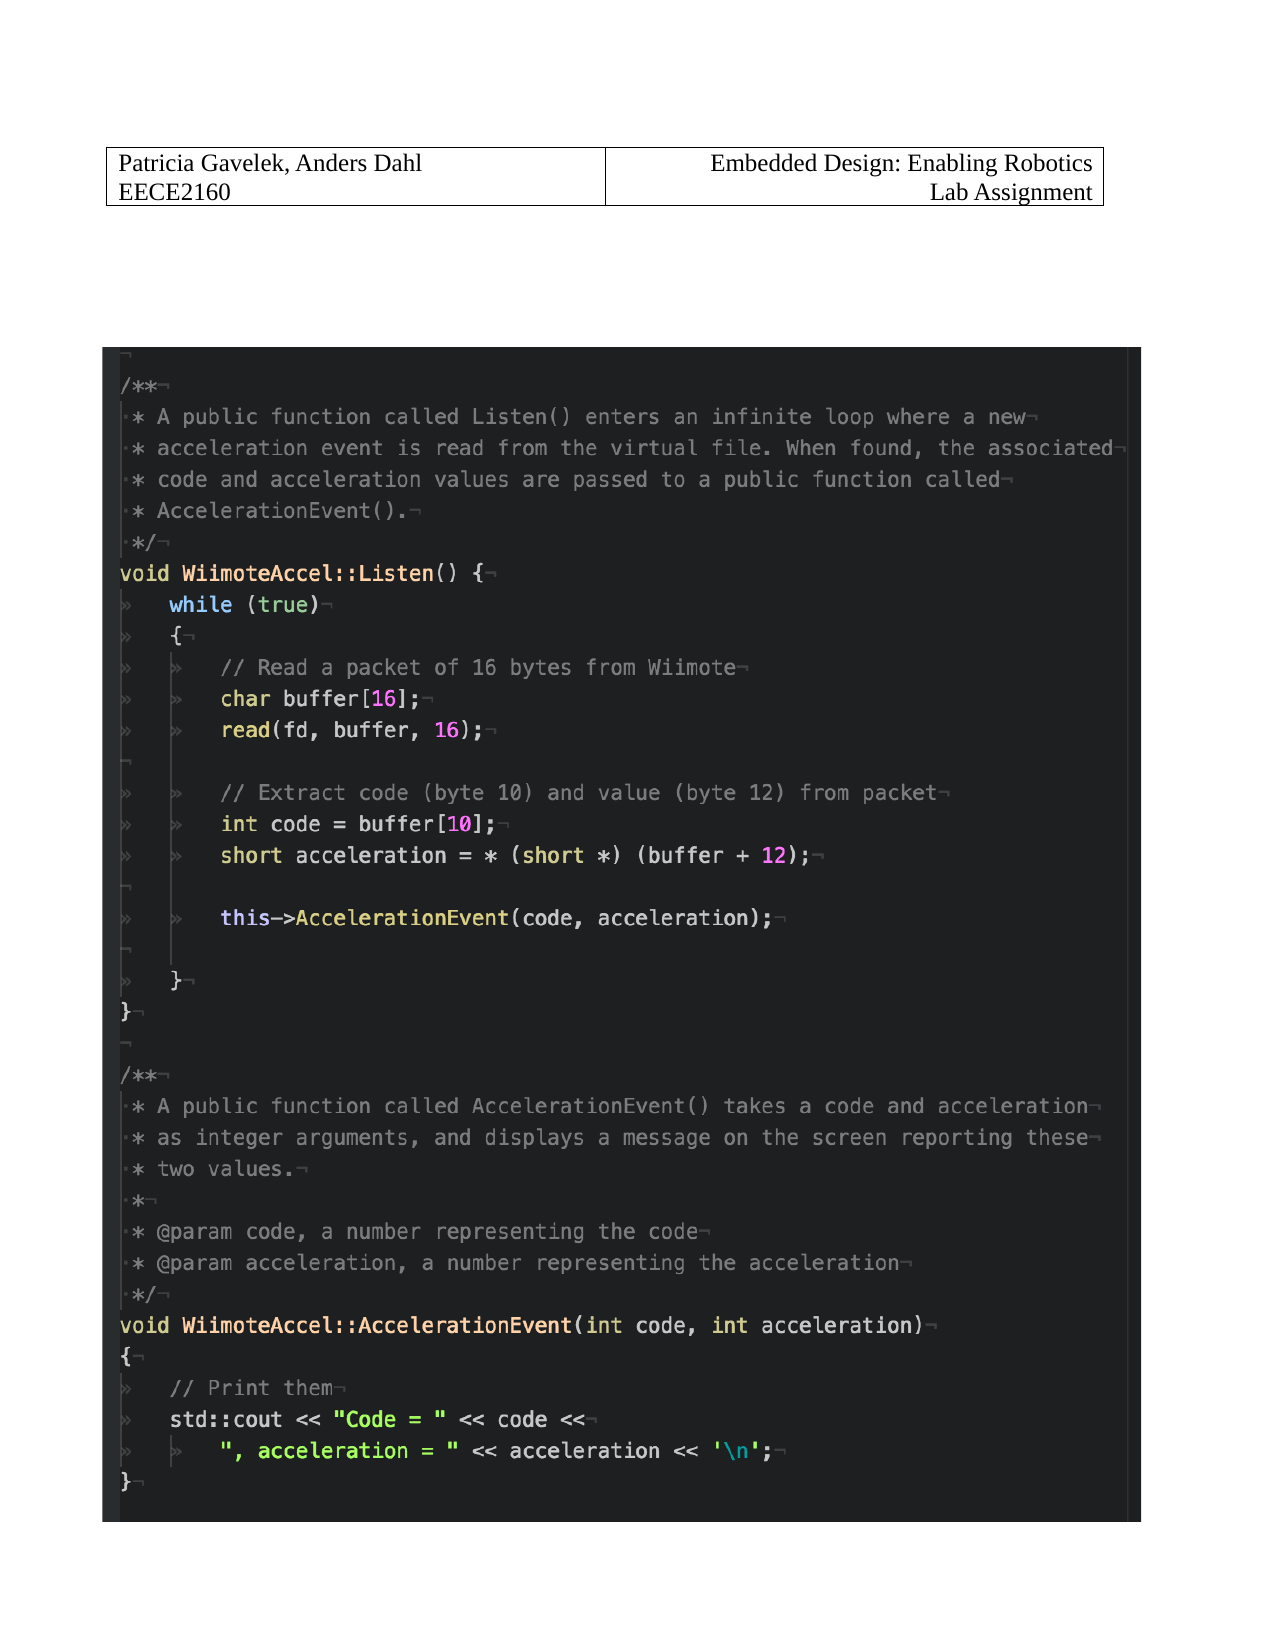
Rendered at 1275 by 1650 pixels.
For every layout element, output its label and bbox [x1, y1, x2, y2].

picture [102, 347, 1142, 1522]
